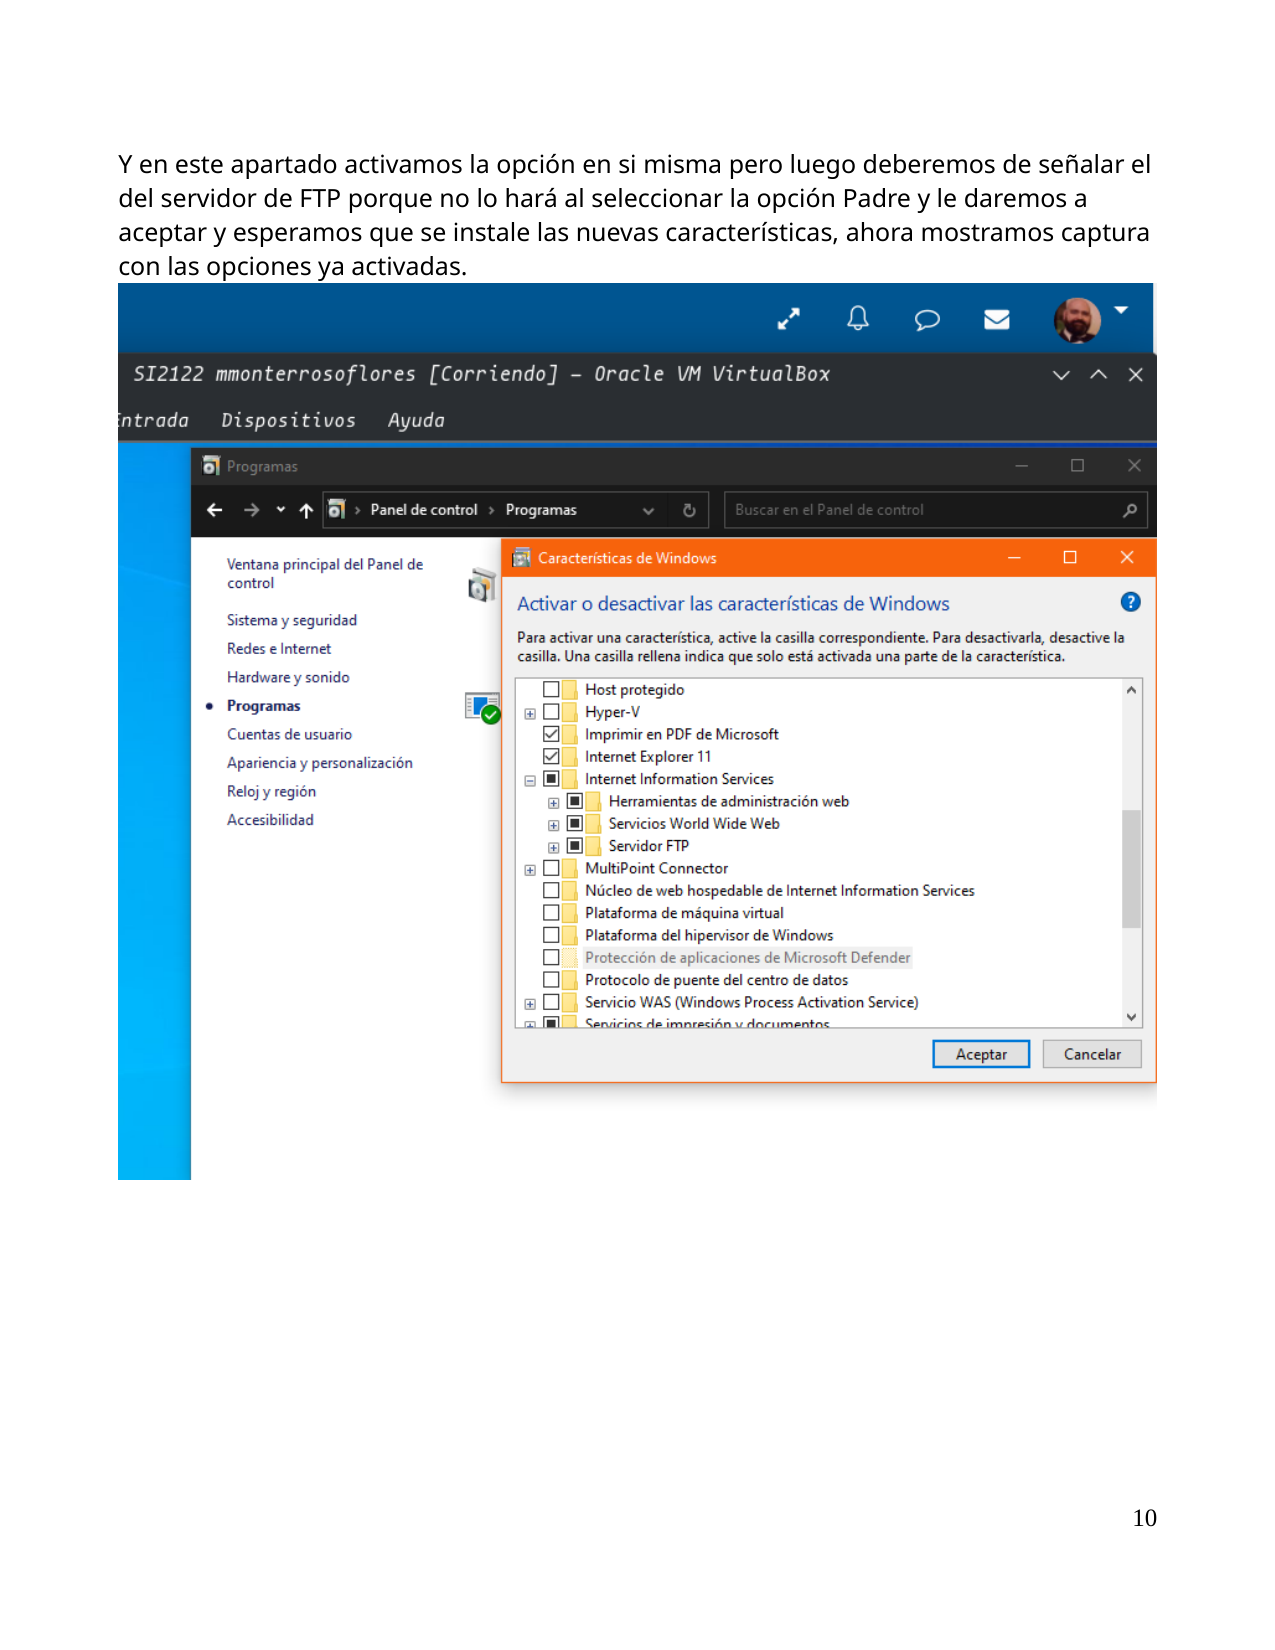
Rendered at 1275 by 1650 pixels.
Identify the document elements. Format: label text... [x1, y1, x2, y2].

text Y en este apartado activamos la opción en si misma pero luego deberemos de señalar el del servidor de FTP porque no lo hará al seleccionar la opción Padre y le daremos a aceptar y esperamos que se instale las nuevas características, ahora mostramos captura con las opciones ya activadas. [118, 147, 1157, 283]
table_header [118, 1180, 1157, 1208]
picture [118, 283, 1157, 1180]
